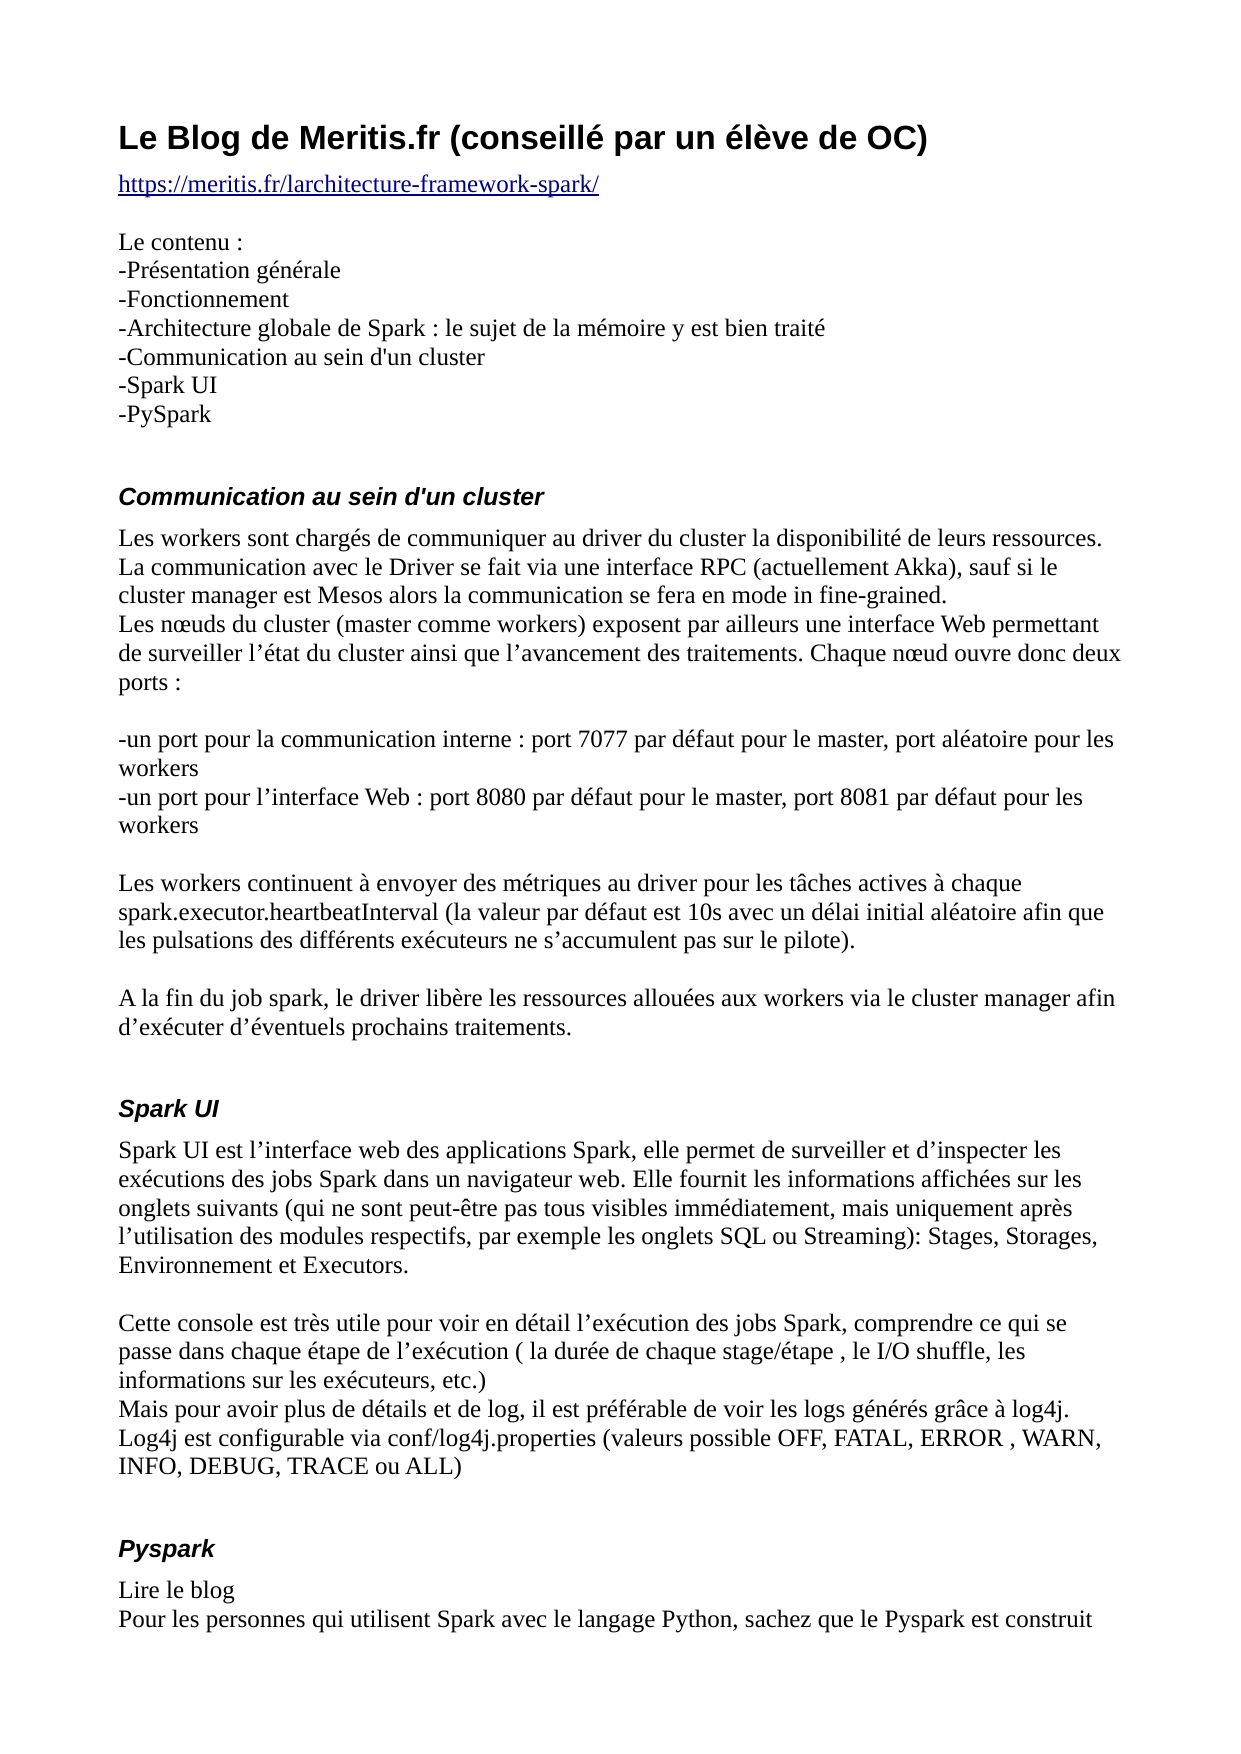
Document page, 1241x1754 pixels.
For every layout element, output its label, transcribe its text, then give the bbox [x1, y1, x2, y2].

text -Spark UI [118, 371, 1122, 399]
text Cette console est très utile pour voir en détail l’exécution des jobs Spark, comprendre ce qui se passe dans chaque étape de l’exécution ( la durée de chaque stage/étape , le I/O shuffle, les informations sur les exécuteurs, etc.) [118, 1308, 1122, 1394]
text A la fin du job spark, le driver libère les ressources allouées aux workers via le cluster manager afin d’exécuter d’éventuels prochains traitements. [118, 983, 1122, 1040]
subtitle Spark UI [118, 1094, 1122, 1123]
text Pour les personnes qui utilisent Spark avec le langage Python, sachez que le Pyspark est construit [118, 1604, 1122, 1632]
text -Architecture globale de Spark : le sujet de la mémoire y est bien traité [118, 313, 1122, 342]
text La communication avec le Driver se fait via une interface RPC (actuellement Akka), sauf si le cluster manager est Mesos alors la communication se fera en mode in fine-grained. [118, 552, 1122, 609]
text Lire le blog [118, 1575, 1122, 1604]
text Les workers continuent à envoyer des métriques au driver pour les tâches actives à chaque spark.executor.heartbeatInterval (la valeur par défaut est 10s avec un délai initial aléatoire afin que les pulsations des différents exécuteurs ne s’accumulent pas sur le pilote). [118, 868, 1122, 954]
text -Présentation générale [118, 256, 1122, 284]
text Les workers sont chargés de communiquer au driver du cluster la disponibilité de leurs ressources. [118, 523, 1122, 552]
text -Communication au sein d'un cluster [118, 342, 1122, 371]
text Spark UI est l’interface web des applications Spark, elle permet de surveiller et d’inspecter les exécutions des jobs Spark dans un navigateur web. Elle fournit les informations affichées sur les onglets suivants (qui ne sont peut-être pas tous visibles immédiatement, mais uniquement après l’utilisation des modules respectifs, par exemple les onglets SQL ou Streaming): Stages, Storages, Environnement et Executors. [118, 1135, 1122, 1279]
text -un port pour la communication interne : port 7077 par défaut pour le master, port aléatoire pour les workers [118, 724, 1122, 782]
text Le contenu : [118, 227, 1122, 256]
text Mais pour avoir plus de détails et de log, il est préférable de voir les logs générés grâce à log4j. [118, 1394, 1122, 1423]
subtitle Pyspark [118, 1534, 1122, 1562]
text -PySpark [118, 399, 1122, 428]
text -un port pour l’interface Web : port 8080 par défaut pour le master, port 8081 par défaut pour les workers [118, 782, 1122, 839]
text Les nœuds du cluster (master comme workers) exposent par ailleurs une interface Web permettant de surveiller l’état du cluster ainsi que l’avancement des traitements. Chaque nœud ouvre donc deux ports : [118, 609, 1122, 695]
text -Fonctionnement [118, 284, 1122, 313]
subtitle Le Blog de Meritis.fr (conseillé par un élève de OC) [118, 118, 1122, 157]
subtitle Communication au sein d'un cluster [118, 482, 1122, 510]
text Log4j est configurable via conf/log4j.properties (valeurs possible OFF, FATAL, ERROR , WARN, INFO, DEBUG, TRACE ou ALL) [118, 1423, 1122, 1480]
text https://meritis.fr/larchitecture-framework-spark/ [118, 169, 1122, 198]
